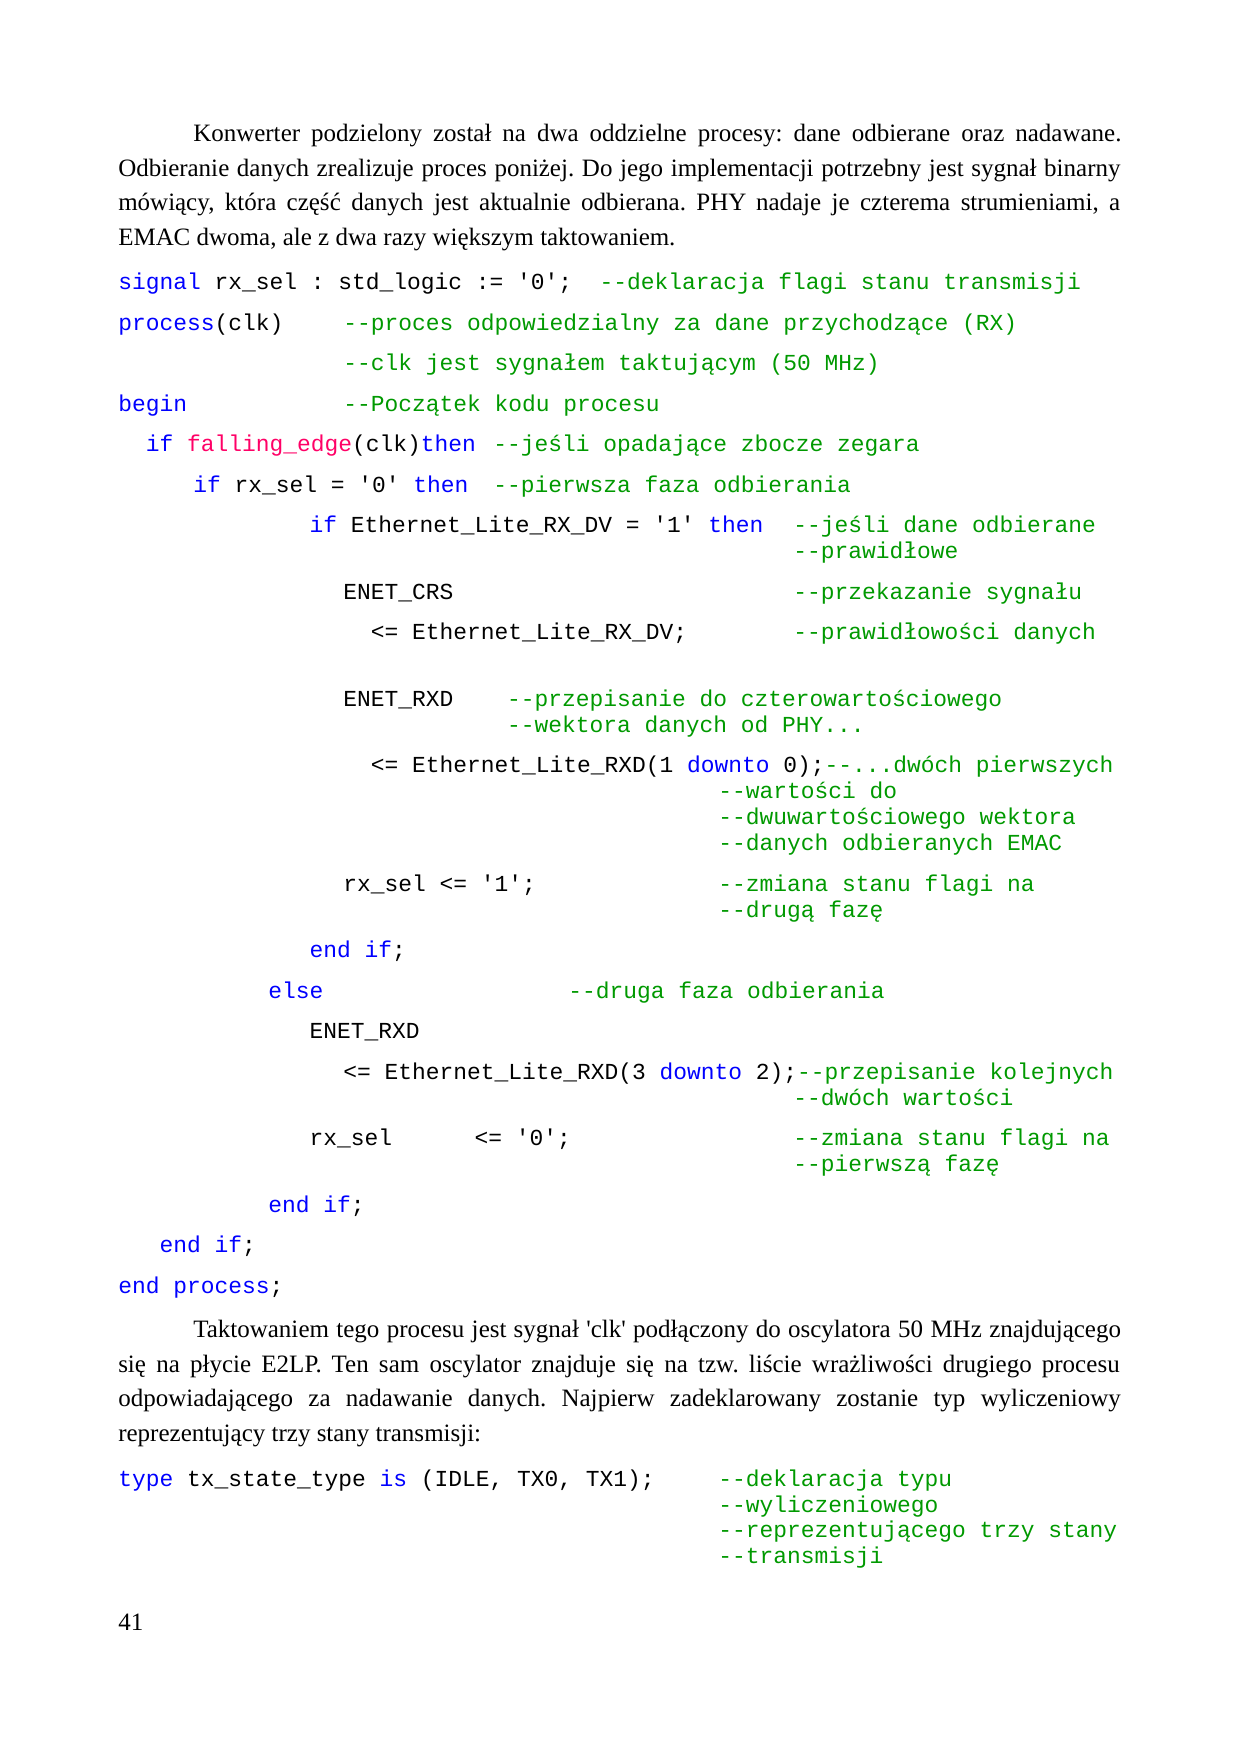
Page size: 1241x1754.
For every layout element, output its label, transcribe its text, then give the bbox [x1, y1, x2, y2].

text end if; [118, 1193, 1122, 1219]
text if falling_edge(clk)then --jeśli opadające zbocze zegara [118, 433, 1122, 459]
text begin --Początek kodu procesu [118, 392, 1122, 418]
text type tx_state_type is (IDLE, TX0, TX1); --deklaracja typu --wyliczeniowego --reprezentującego trzy stany --transmisji [118, 1467, 1122, 1571]
text <= Ethernet_Lite_RX_DV; --prawidłowości danych [118, 621, 1122, 673]
text end if; [118, 1233, 1122, 1259]
text <= Ethernet_Lite_RXD(3 downto 2);--przepisanie kolejnych --dwóch wartości [118, 1060, 1122, 1112]
text Konwerter podzielony został na dwa oddzielne procesy: dane odbierane oraz nadawane. Odbieranie danych zrealizuje proces poniżej. Do jego implementacji potrzebny jest sygnał binarny mówiący, która część danych jest aktualnie odbierana. PHY nadaje je czterema strumieniami, a EMAC dwoma, ale z dwa razy większym taktowaniem. [118, 118, 1122, 250]
text else --druga faza odbierania [118, 979, 1122, 1005]
text end if; [118, 938, 1122, 964]
text --clk jest sygnałem taktującym (50 MHz) [118, 352, 1122, 378]
text end process; [118, 1274, 1122, 1300]
text ENET_RXD [118, 1019, 1122, 1045]
text <= Ethernet_Lite_RXD(1 downto 0);--...dwóch pierwszych --wartości do --dwuwartościowego wektora --danych odbieranych EMAC [118, 754, 1122, 857]
text if rx_sel = '0' then --pierwsza faza odbierania [118, 473, 1122, 499]
text process(clk) --proces odpowiedzialny za dane przychodzące (RX) [118, 311, 1122, 337]
text Taktowaniem tego procesu jest sygnał 'clk' podłączony do oscylatora 50 MHz znajdującego się na płycie E2LP. Ten sam oscylator znajduje się na tzw. liście wrażliwości drugiego procesu odpowiadającego za nadawanie danych. Najpierw zadeklarowany zostanie typ wyliczeniowy reprezentujący trzy stany transmisji: [118, 1314, 1122, 1447]
text ENET_CRS --przekazanie sygnału [118, 580, 1122, 606]
text signal rx_sel : std_logic := '0'; --deklaracja flagi stanu transmisji [118, 271, 1122, 297]
text rx_sel <= '1'; --zmiana stanu flagi na --drugą fazę [118, 872, 1122, 924]
text if Ethernet_Lite_RX_DV = '1' then --jeśli dane odbierane --prawidłowe [118, 514, 1122, 566]
text rx_sel <= '0'; --zmiana stanu flagi na --pierwszą fazę [118, 1126, 1122, 1178]
text ENET_RXD --przepisanie do czterowartościowego --wektora danych od PHY... [118, 687, 1122, 739]
